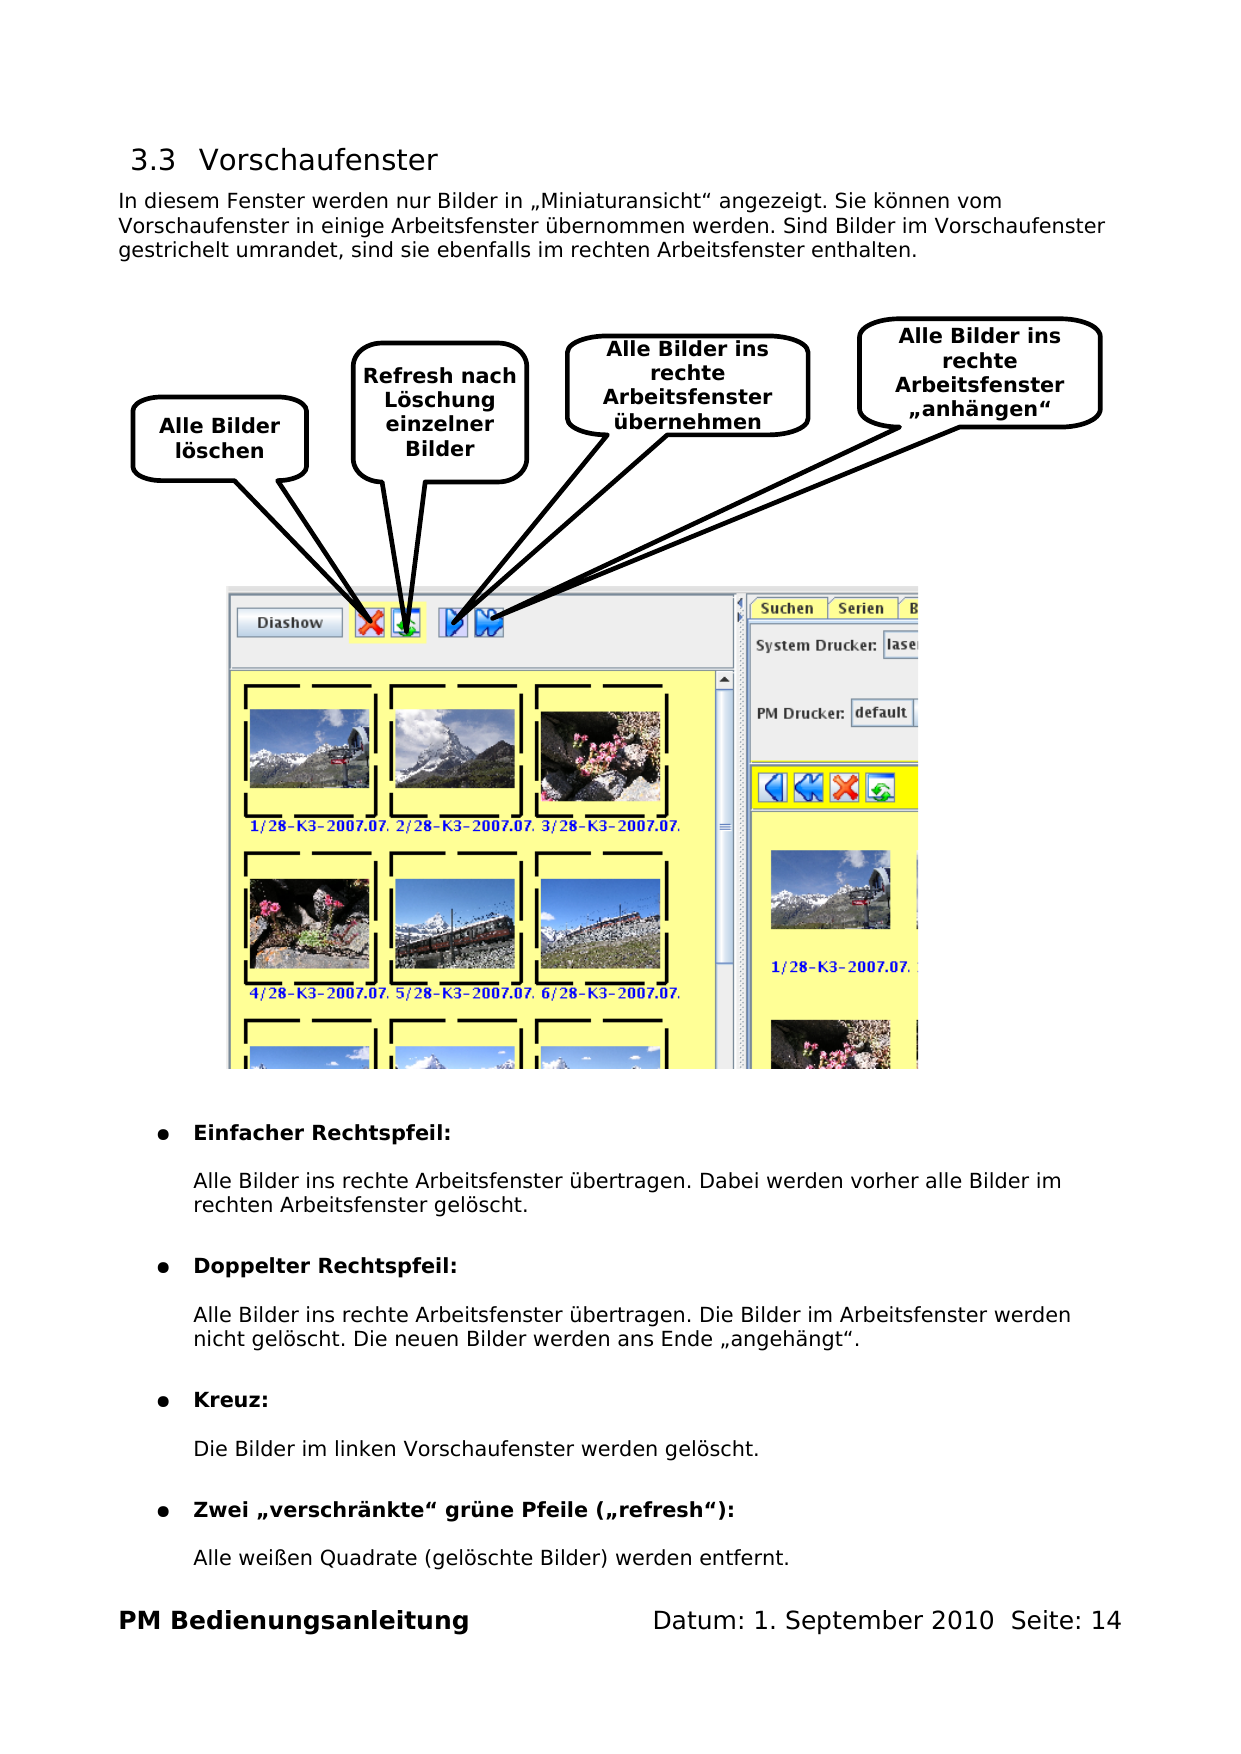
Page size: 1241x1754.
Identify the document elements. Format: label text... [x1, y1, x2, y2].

text In diesem Fenster werden nur Bilder in „Miniaturansicht“ angezeigt. Sie können vom Vorschaufenster in einige Arbeitsfenster übernommen werden. Sind Bilder im Vorschaufenster gestrichelt umrandet, sind sie ebenfalls im rechten Arbeitsfenster enthalten. [118, 189, 1122, 262]
subtitle Vorschaufenster [130, 143, 1122, 177]
picture [481, 586, 490, 594]
list Doppelter Rechtspfeil: Alle Bilder ins rechte Arbeitsfenster übertragen. Die Bilder im Arbeitsfenster werden nicht gelöscht. Die neuen Bilder werden ans Ende „angehängt“. [156, 1254, 1122, 1376]
list Kreuz: Die Bilder im linken Vorschaufenster werden gelöscht. [156, 1388, 1122, 1485]
picture [225, 586, 919, 1069]
list Einfacher Rechtspfeil: Alle Bilder ins rechte Arbeitsfenster übertragen. Dabei werden vorher alle Bilder im rechten Arbeitsfenster gelöscht. [156, 1121, 1122, 1242]
picture [341, 586, 348, 593]
picture [402, 586, 409, 608]
list Zwei „verschränkte“ grüne Pfeile („refresh“): Alle weißen Quadrate (gelöschte Bilder) werden entfernt. [156, 1498, 1122, 1571]
